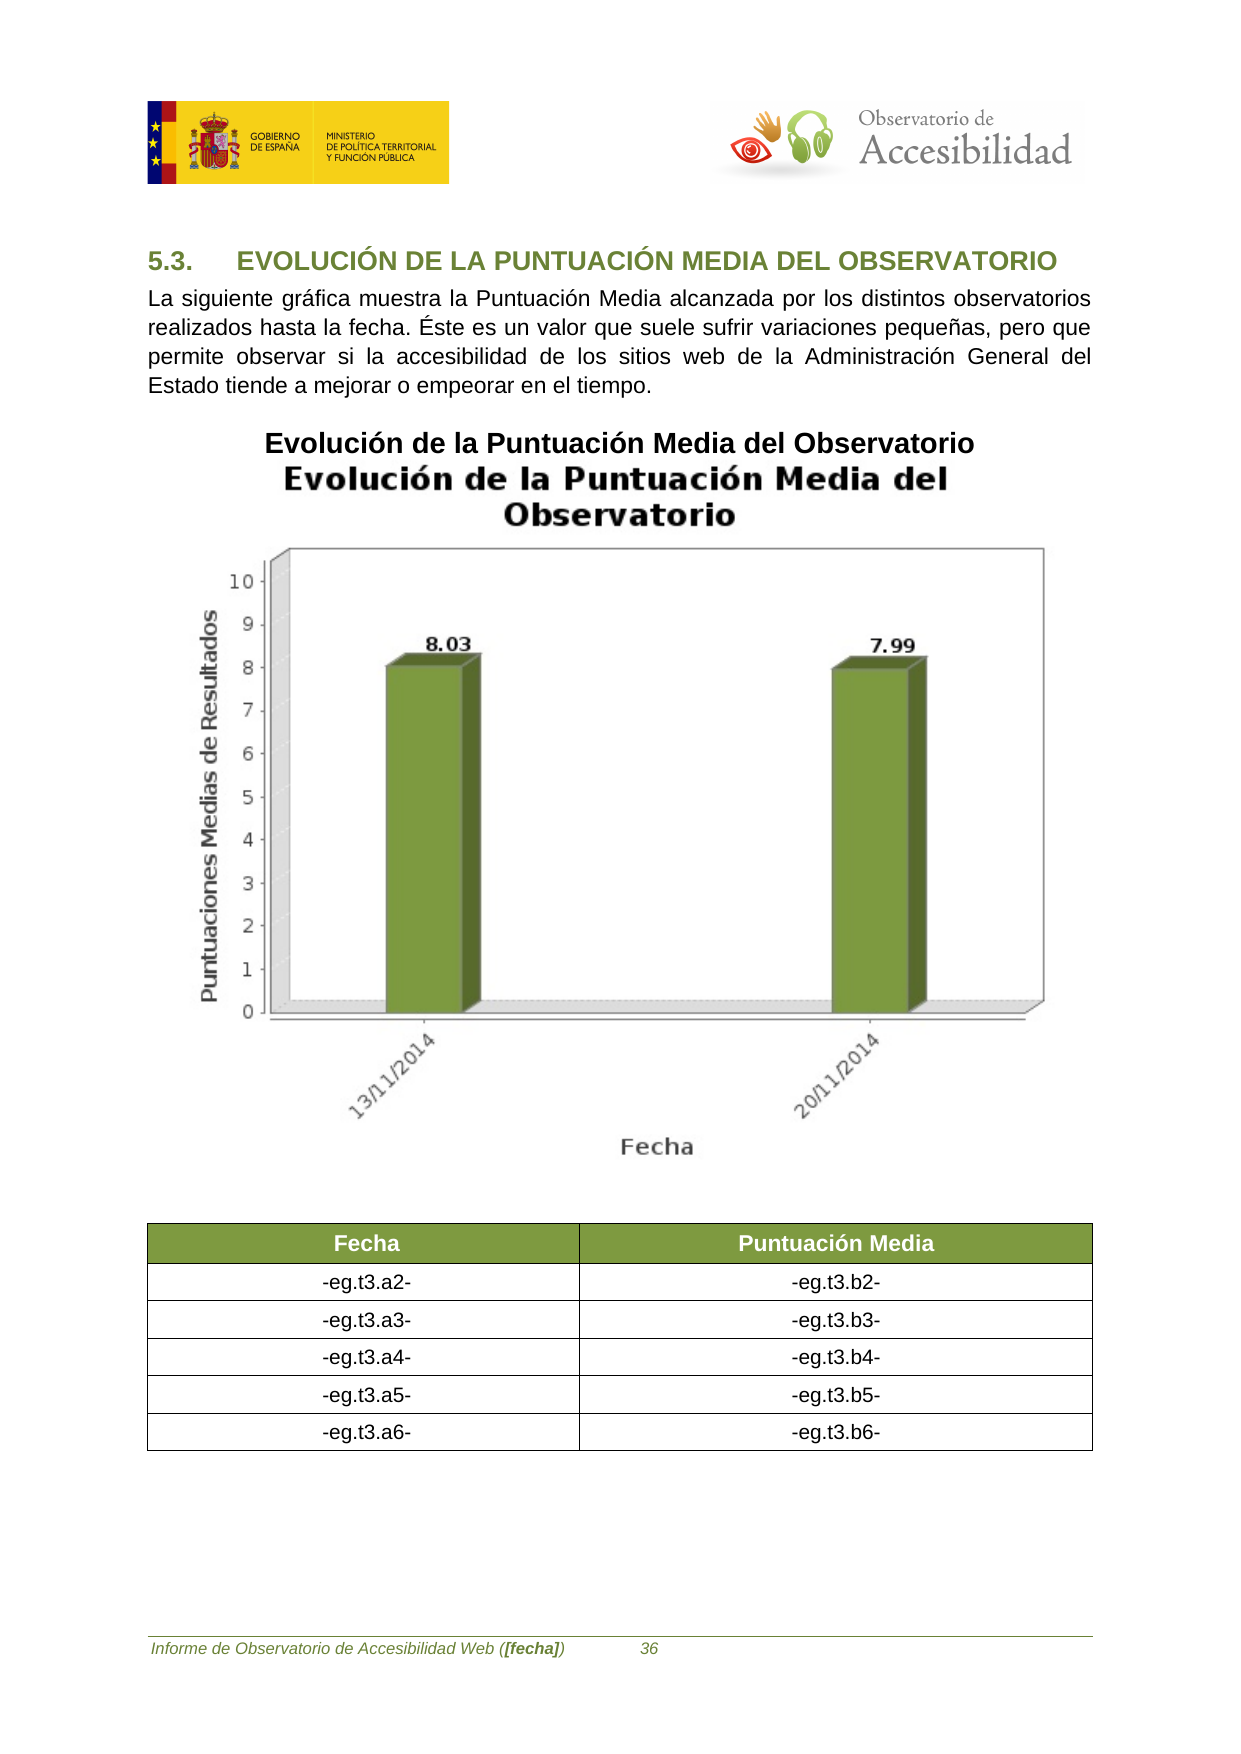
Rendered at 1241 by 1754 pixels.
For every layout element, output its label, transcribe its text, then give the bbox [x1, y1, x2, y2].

table_cell -eg.t3.a4- [148, 1339, 579, 1375]
table_cell -eg.t3.a6- [148, 1414, 579, 1450]
table_cell -eg.t3.b5- [580, 1376, 1092, 1413]
table_cell -eg.t3.b6- [580, 1414, 1092, 1450]
text Evolución de la Puntuación Media del Observatorio [148, 426, 1092, 460]
table_cell -eg.t3.a3- [148, 1301, 579, 1338]
table_cell -eg.t3.a2- [148, 1264, 579, 1300]
subtitle Evolución de la Puntuación Media del Observatorio [148, 245, 1092, 276]
picture [710, 101, 1086, 184]
table_cell -eg.t3.b3- [580, 1301, 1092, 1338]
table_cell -eg.t3.b2- [580, 1264, 1092, 1300]
text La siguiente gráfica muestra la Puntuación Media alcanzada por los distintos observatorios realizados hasta la fecha. Éste es un valor que suele sufrir variaciones pequeñas, pero que permite observar si la accesibilidad de los sitios web de la Administración General del Estado tiende a mejorar o empeorar en el tiempo. [148, 285, 1092, 398]
table_header Puntuación Media [580, 1224, 1092, 1263]
table_cell -eg.t3.a5- [148, 1376, 579, 1413]
table_cell -eg.t3.b4- [580, 1339, 1092, 1375]
picture [147, 101, 450, 184]
table_header Fecha [148, 1224, 579, 1263]
picture [178, 459, 1062, 1169]
